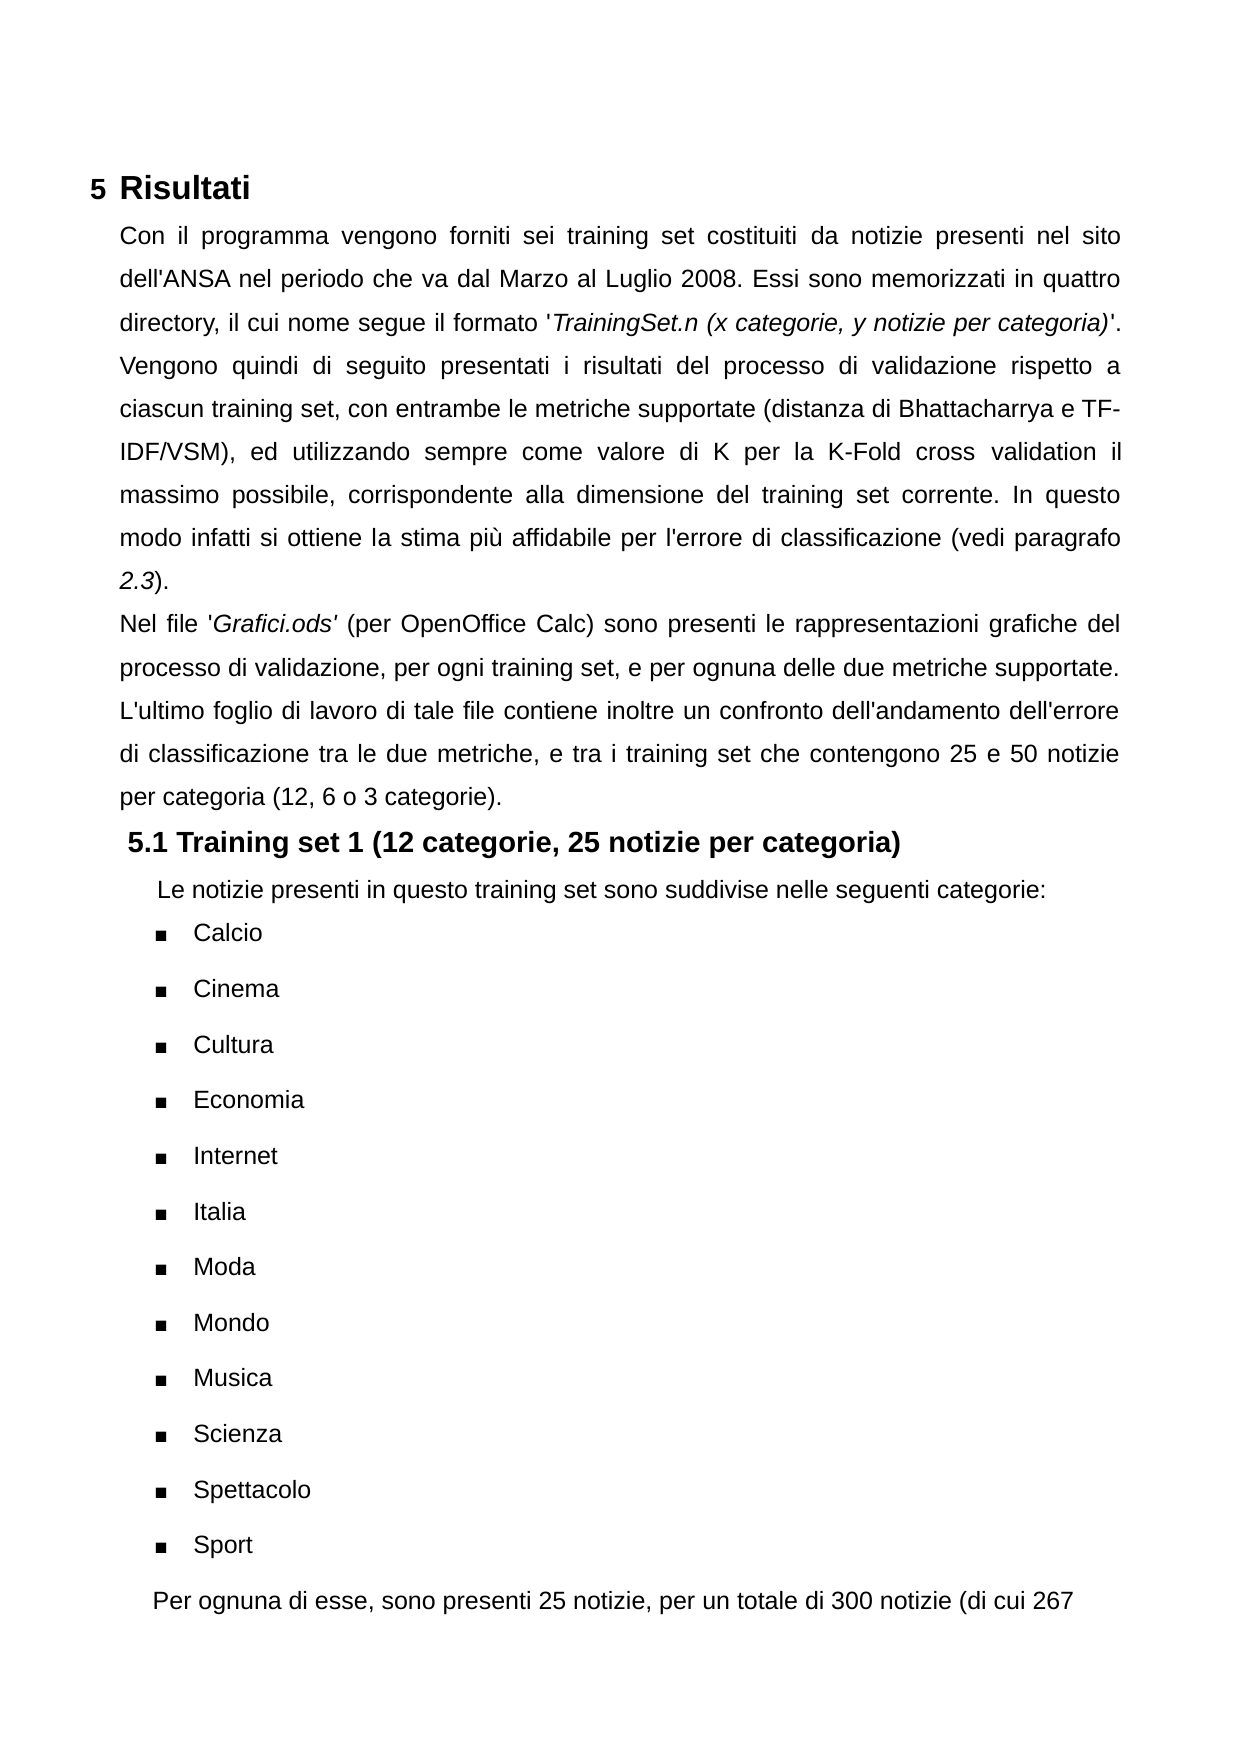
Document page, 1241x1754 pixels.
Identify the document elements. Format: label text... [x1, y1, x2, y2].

list Musica [156, 1363, 1122, 1392]
list Spettacolo [156, 1475, 1122, 1503]
list Mondo [156, 1308, 1122, 1337]
list Italia [156, 1197, 1122, 1225]
list Cinema [156, 974, 1122, 1003]
list Internet [156, 1141, 1122, 1170]
list Le notizie presenti in questo training set sono suddivise nelle seguenti categorie: [119, 875, 1122, 904]
list Calcio [156, 918, 1122, 947]
list Risultati Con il programma vengono forniti sei training set costituiti da notizie presenti nel sito dell'ANSA nel periodo che va dal Marzo al Luglio 2008. Essi sono memorizzati in quattro directory, il cui nome segue il formato 'TrainingSet.n (x categorie, y notizie per categoria)'. Vengono quindi di seguito presentati i risultati del processo di validazione rispetto a ciascun training set, con entrambe le metriche supportate (distanza di Bhattacharrya e TF-IDF/VSM), ed utilizzando sempre come valore di K per la K-Fold cross validation il massimo possibile, corrispondente alla dimensione del training set corrente. In questo modo infatti si ottiene la stima più affidabile per l'errore di classificazione (vedi paragrafo 2.3). Nel file 'Grafici.ods' (per OpenOffice Calc) sono presenti le rappresentazioni grafiche del processo di validazione, per ogni training set, e per ognuna delle due metriche supportate. L'ultimo foglio di lavoro di tale file contiene inoltre un confronto dell'andamento dell'errore di classificazione tra le due metriche, e tra i training set che contengono 25 e 50 notizie per categoria (12, 6 o 3 categorie). [82, 168, 1122, 811]
list Cultura [156, 1030, 1122, 1058]
list Training set 1 (12 categorie, 25 notizie per categoria) [119, 825, 1122, 858]
list Per ognuna di esse, sono presenti 25 notizie, per un totale di 300 notizie (di cui 267 [115, 1586, 1122, 1615]
list Moda [156, 1252, 1122, 1281]
list Scienza [156, 1419, 1122, 1448]
list Economia [156, 1085, 1122, 1114]
list Sport [156, 1530, 1122, 1559]
